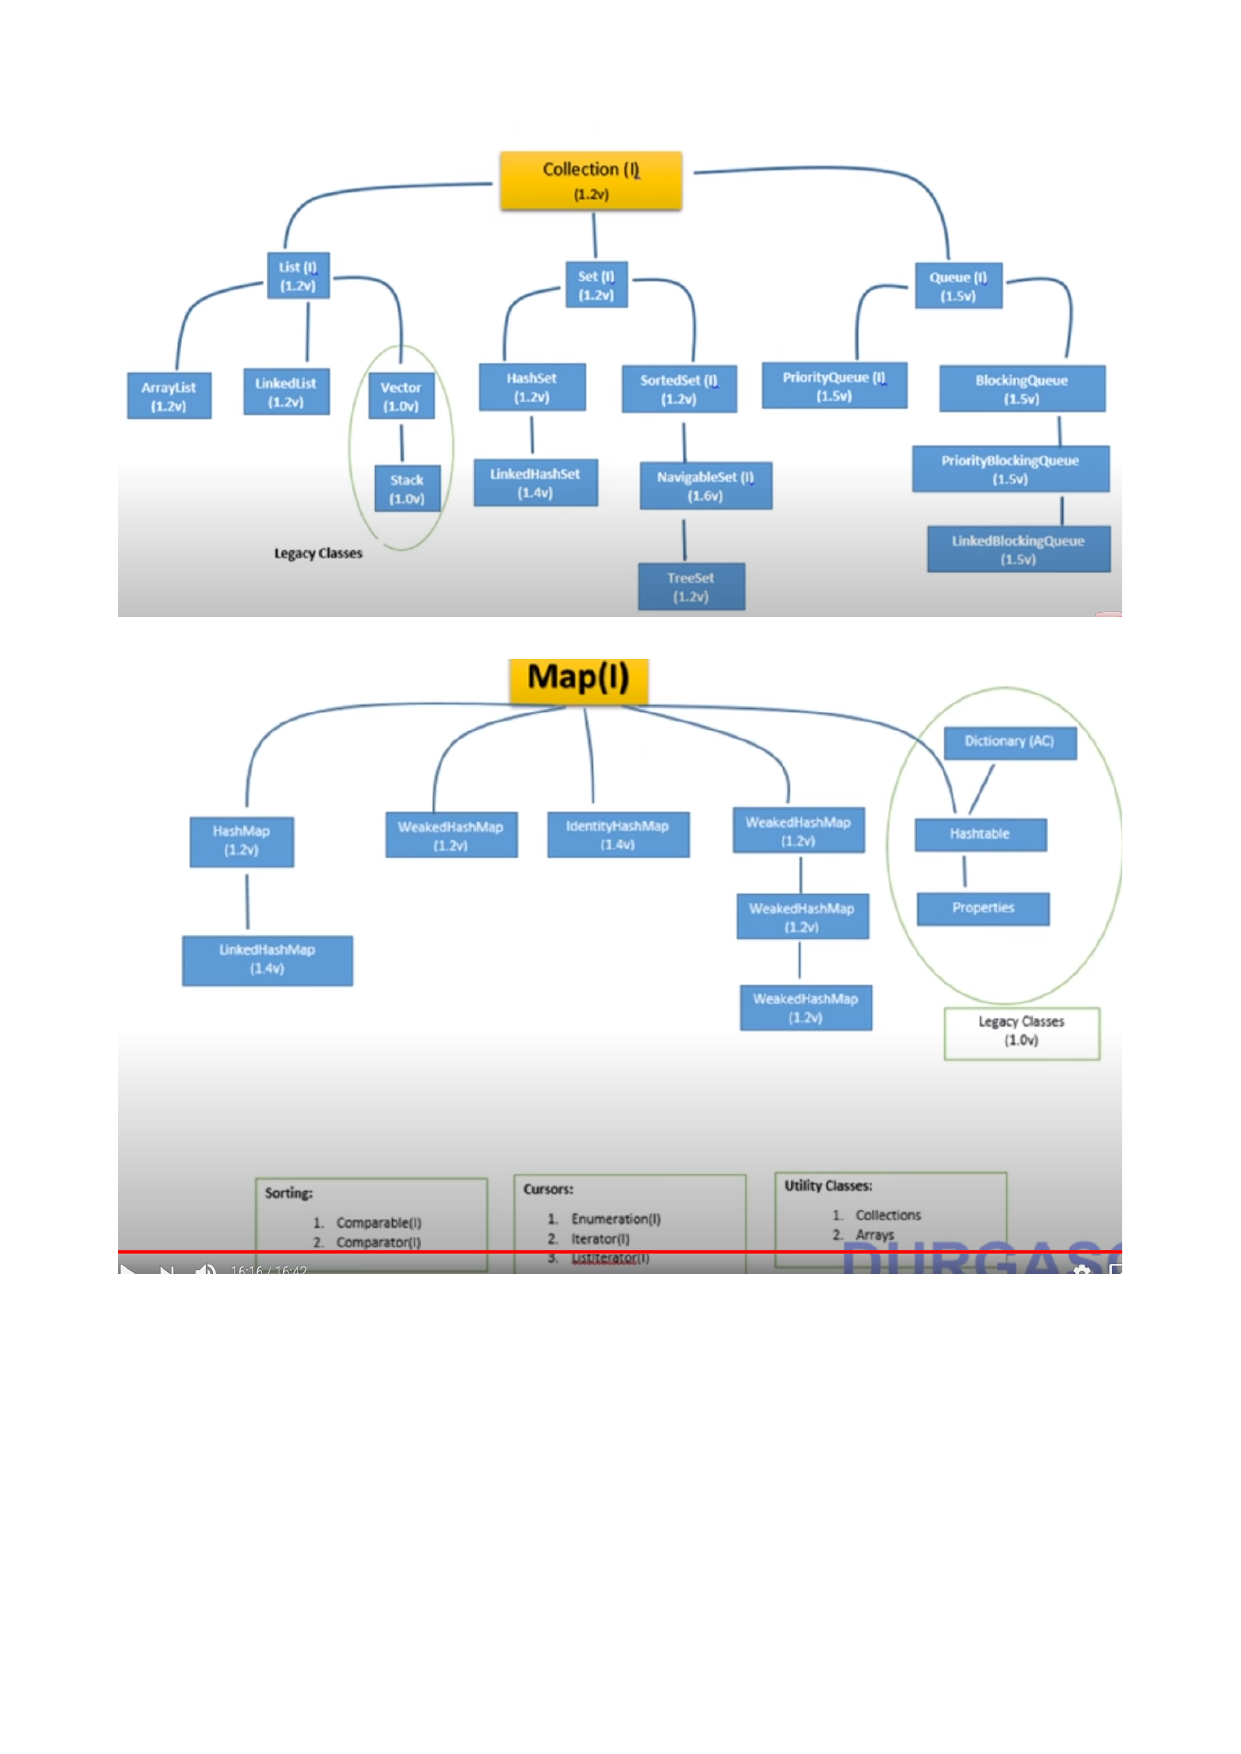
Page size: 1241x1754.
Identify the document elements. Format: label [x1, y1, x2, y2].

picture [118, 118, 1123, 617]
picture [118, 659, 1123, 1274]
